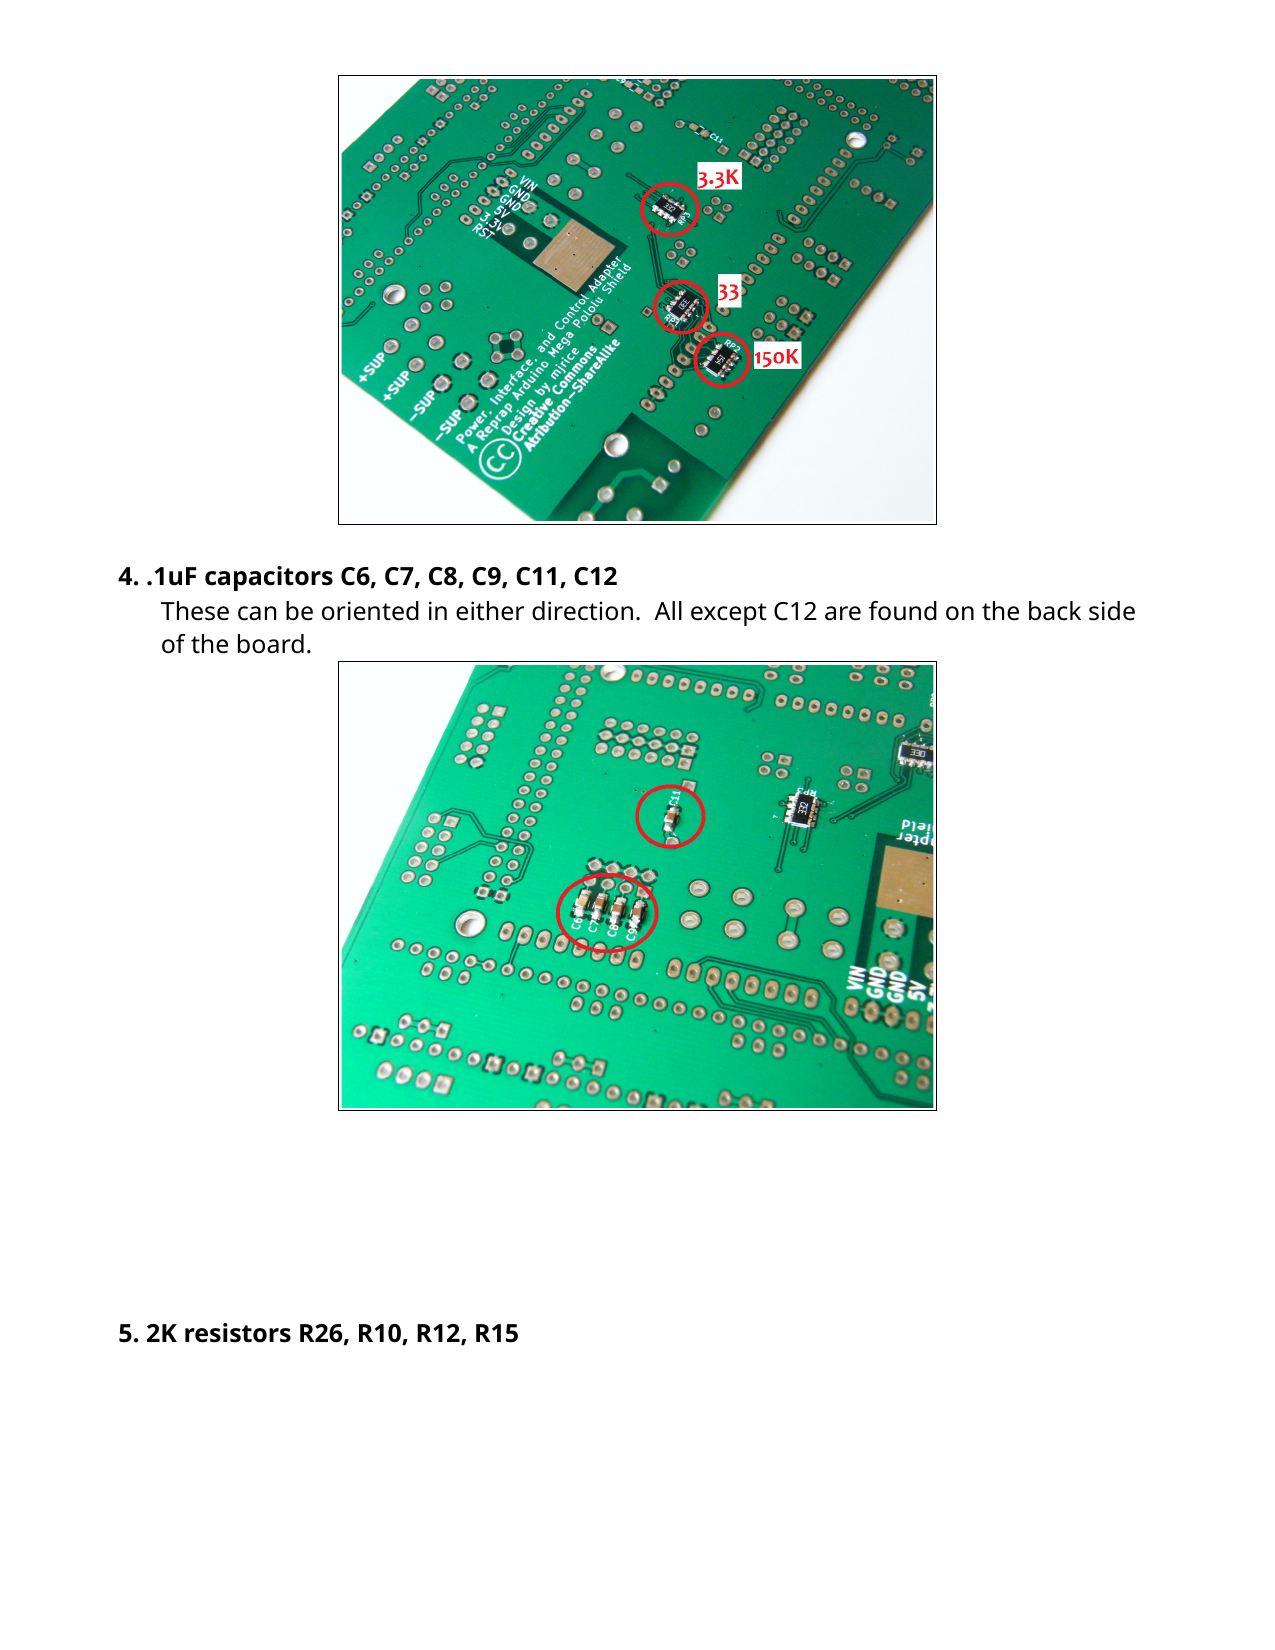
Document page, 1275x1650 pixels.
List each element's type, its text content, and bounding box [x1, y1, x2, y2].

text These can be oriented in either direction. All except C12 are found on the back side of the board. [161, 593, 1157, 661]
picture [341, 665, 934, 1108]
text 4. .1uF capacitors C6, C7, C8, C9, C11, C12 [118, 559, 1157, 593]
text 5. 2K resistors R26, R10, R12, R15 [118, 1316, 1157, 1350]
picture [341, 79, 934, 521]
